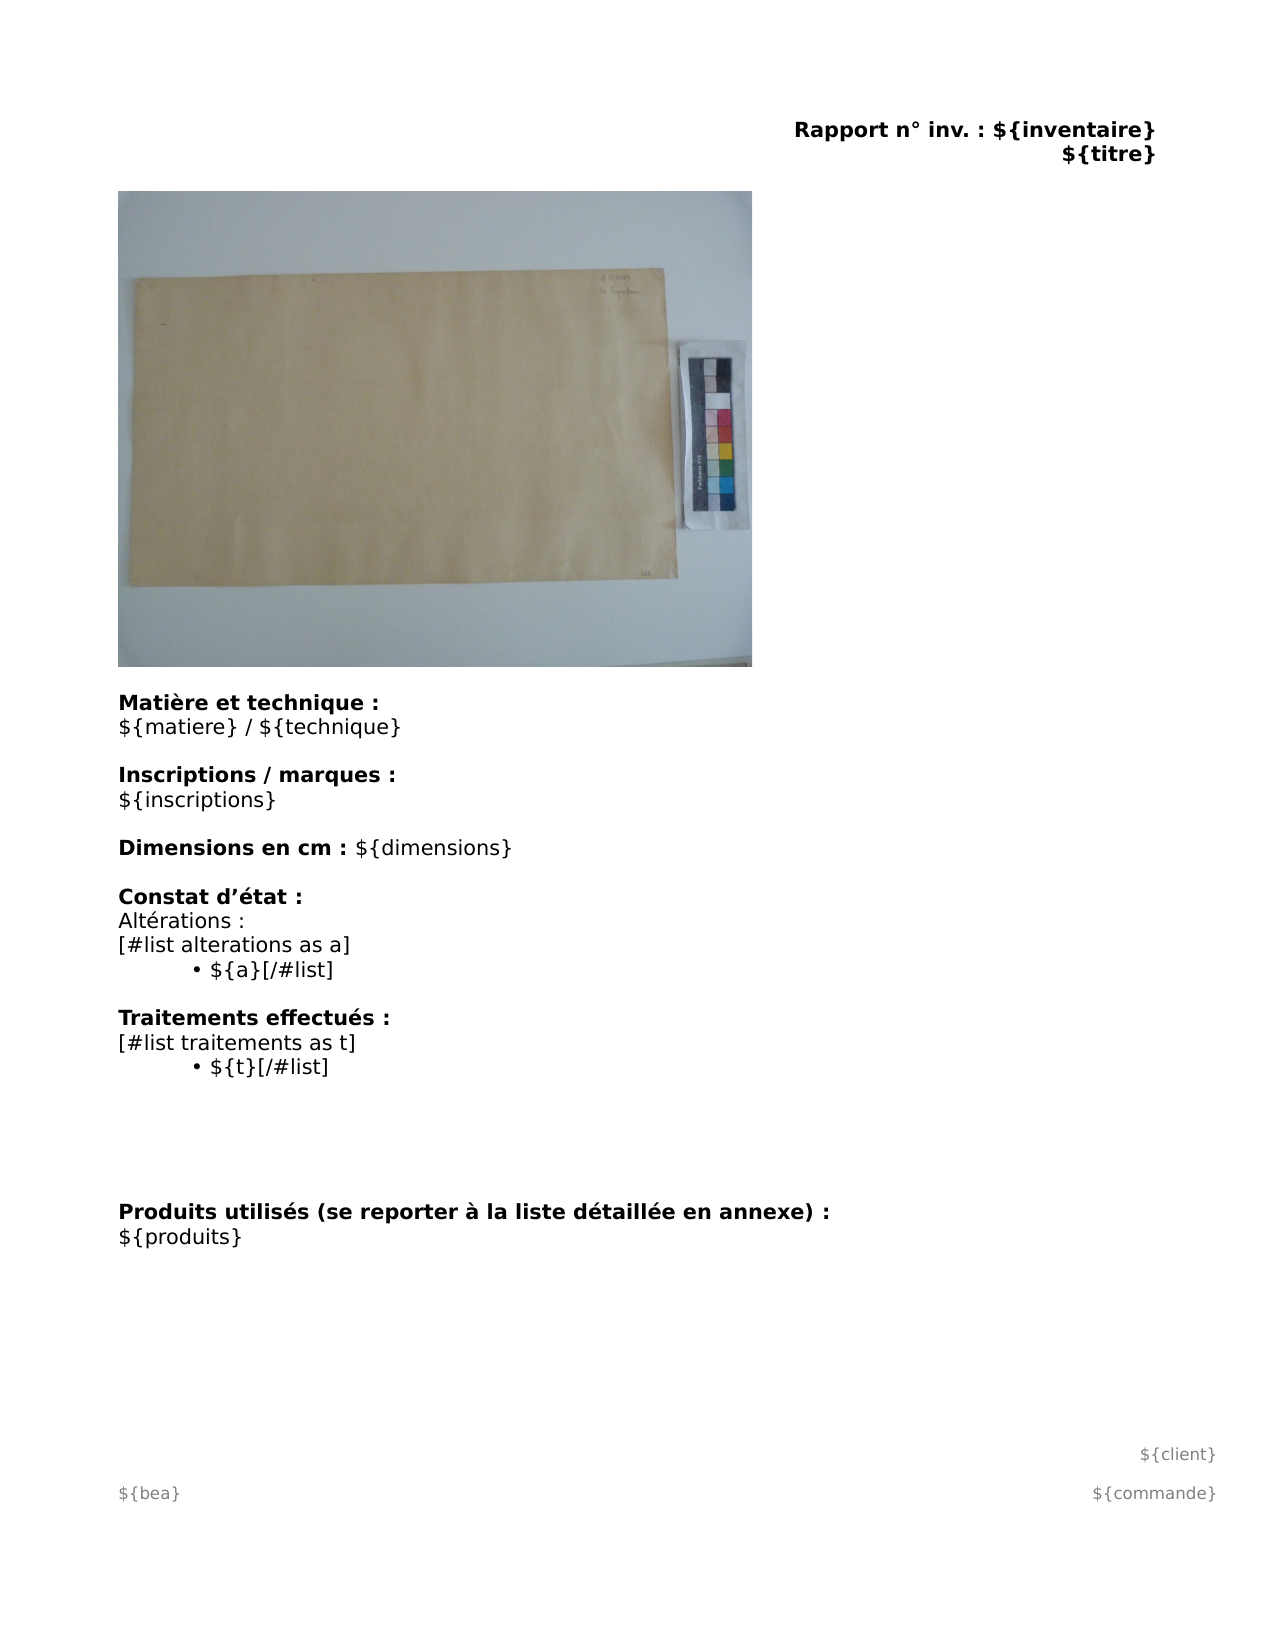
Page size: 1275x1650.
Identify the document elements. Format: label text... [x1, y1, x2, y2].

text [#list traitements as t] [118, 1031, 1157, 1055]
picture [118, 191, 753, 667]
text Matière et technique : [118, 691, 1157, 715]
text • ${a}[/#list] [118, 958, 1157, 982]
text Traitements effectués : [118, 1006, 1157, 1031]
text Produits utilisés (se reporter à la liste détaillée en annexe) : [118, 1200, 1157, 1225]
text ${inscriptions} [118, 788, 1157, 812]
text Constat d’état : [118, 885, 1157, 909]
text ${matiere} / ${technique} [118, 715, 1157, 739]
text Dimensions en cm : ${dimensions} [118, 836, 1157, 861]
text Rapport n° inv. : ${inventaire} [118, 118, 1157, 142]
text • ${t}[/#list] [118, 1055, 1157, 1079]
text ${titre} [118, 142, 1157, 167]
text Altérations : [118, 909, 1157, 933]
text Inscriptions / marques : [118, 763, 1157, 788]
text [#list alterations as a] [118, 933, 1157, 958]
text ${produits} [118, 1225, 1157, 1249]
